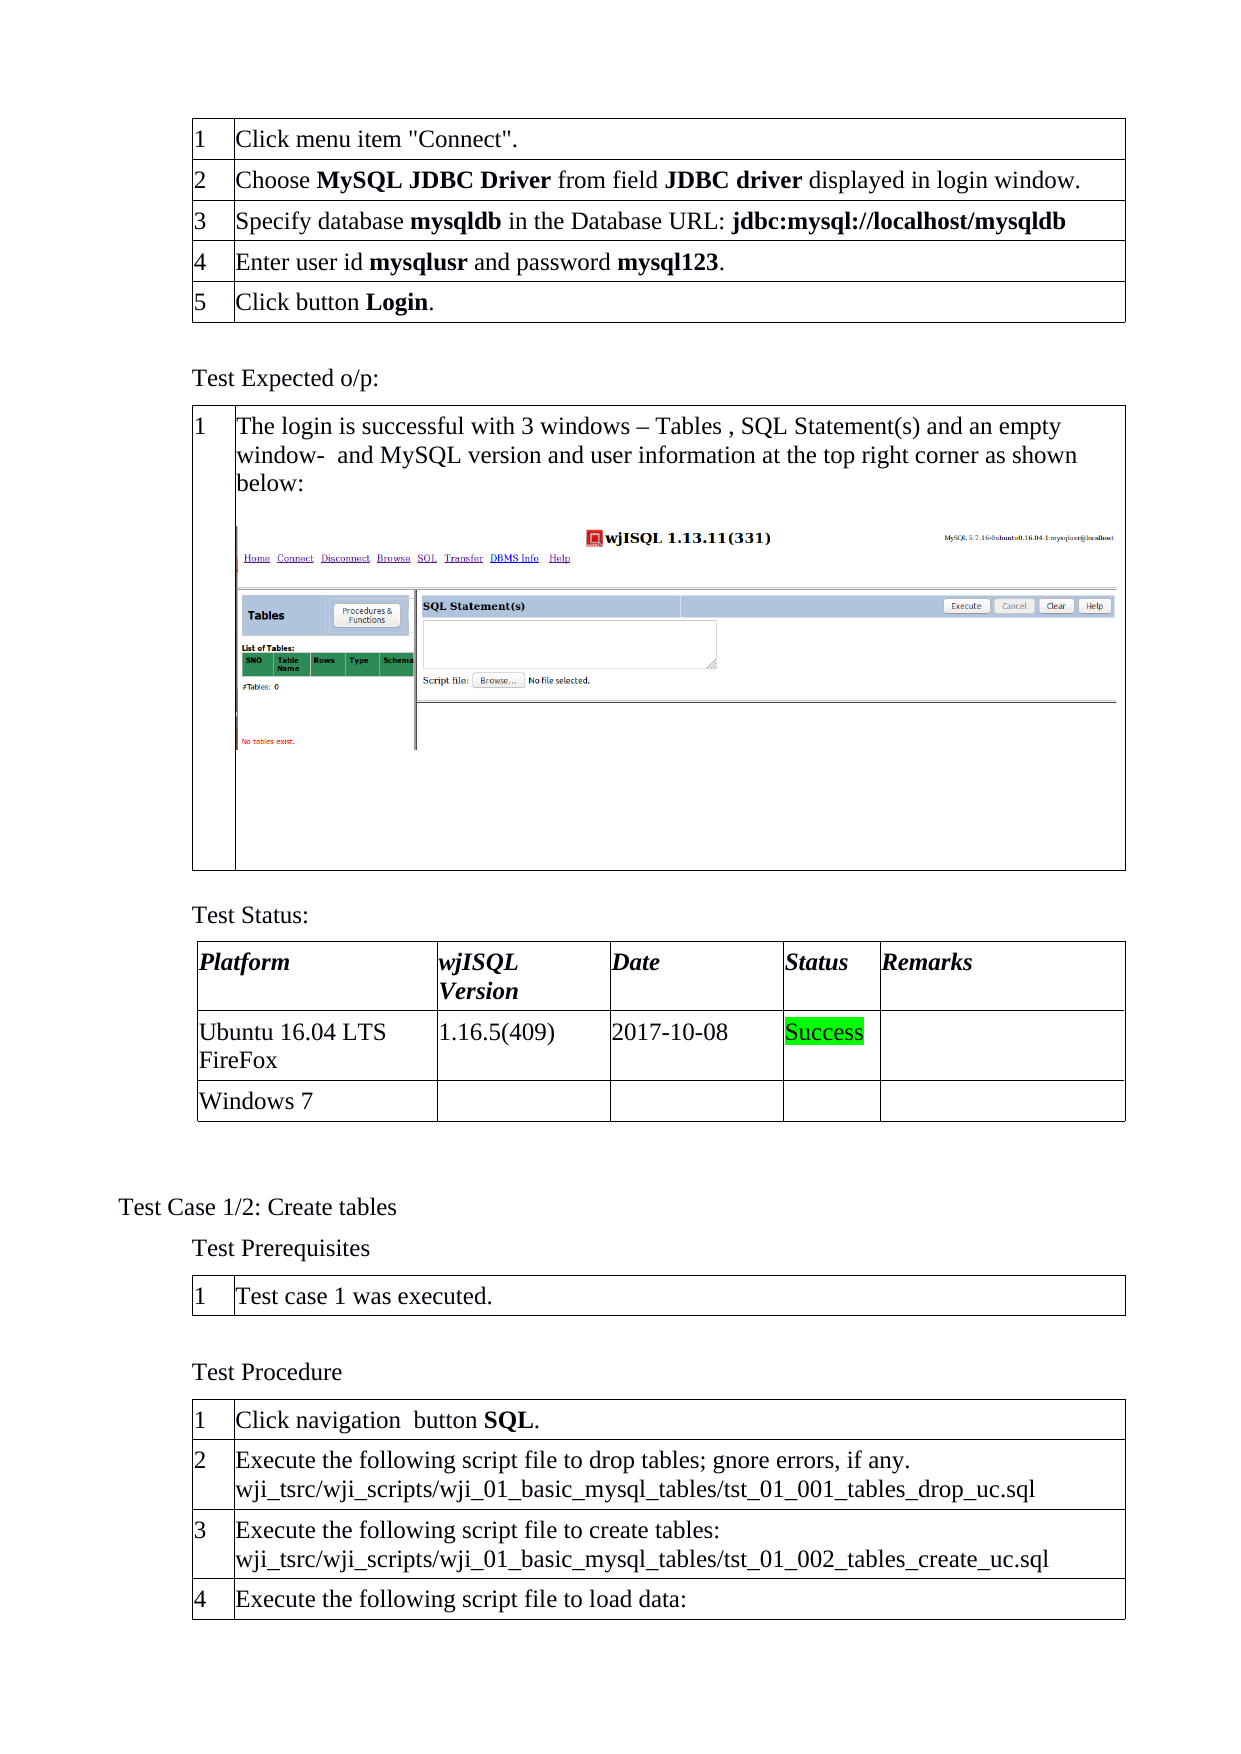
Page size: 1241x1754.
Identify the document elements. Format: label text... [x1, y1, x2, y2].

table_cell Execute the following script file to drop tables; gnore errors, if any. wji_tsrc/wji_scripts/wji_01_basic_mysql_tables/tst_01_001_tables_drop_uc.sql [235, 1440, 1125, 1509]
table_header Click menu item "Connect". [235, 119, 1125, 159]
table_cell [611, 1081, 783, 1121]
table_cell Click button Login. [235, 282, 1125, 322]
table_cell Choose MySQL JDBC Driver from field JDBC driver displayed in login window. [235, 160, 1125, 199]
table_header 1 [193, 1400, 234, 1439]
table_cell 5 [193, 282, 234, 322]
table_header Remarks [881, 942, 1125, 1010]
table_cell 2 [193, 160, 234, 199]
table_cell [881, 1080, 1125, 1121]
table_header The login is successful with 3 windows – Tables , SQL Statement(s) and an empty window- and MySQL version and user information at the top right corner as shown below: [236, 406, 1125, 870]
text Test Prerequisites [118, 1233, 1122, 1262]
table_header Test case 1 was executed. [235, 1276, 1125, 1315]
table_cell 4 [193, 241, 234, 281]
picture [236, 526, 1117, 750]
text Test Expected o/p: [118, 363, 1122, 392]
table_cell Execute the following script file to create tables: wji_tsrc/wji_scripts/wji_01_basic_mysql_tables/tst_01_002_tables_create_uc.sql [235, 1510, 1125, 1578]
text Test Case 1/2: Create tables [118, 1192, 1122, 1221]
table_cell 4 [193, 1579, 234, 1619]
table_header 1 [193, 1276, 234, 1315]
table_cell 1.16.5(409) [438, 1011, 610, 1080]
table_cell Enter user id mysqlusr and password mysql123. [235, 241, 1125, 281]
table_cell [438, 1081, 610, 1121]
table_cell [881, 1010, 1125, 1080]
table_header 1 [193, 406, 235, 870]
table_cell 3 [193, 201, 234, 240]
table_header 1 [193, 119, 234, 159]
table_cell Execute the following script file to load data: [235, 1579, 1125, 1619]
table_cell Ubuntu 16.04 LTS FireFox [198, 1011, 437, 1080]
table_cell [784, 1081, 880, 1121]
table_header Date [611, 942, 783, 1010]
table_header Platform [198, 942, 437, 1010]
text Test Procedure [118, 1357, 1122, 1386]
table_cell 2017-10-08 [611, 1011, 783, 1080]
table_cell 3 [193, 1510, 234, 1578]
table_cell Windows 7 [198, 1081, 437, 1121]
table_cell Success [784, 1011, 880, 1080]
text Test Status: [118, 900, 1122, 928]
table_cell 2 [193, 1440, 234, 1509]
table_header wjISQL Version [438, 942, 610, 1010]
table_header Status [784, 942, 880, 1010]
table_cell Specify database mysqldb in the Database URL: jdbc:mysql://localhost/mysqldb [235, 201, 1125, 240]
table_header Click navigation button SQL. [235, 1400, 1125, 1439]
